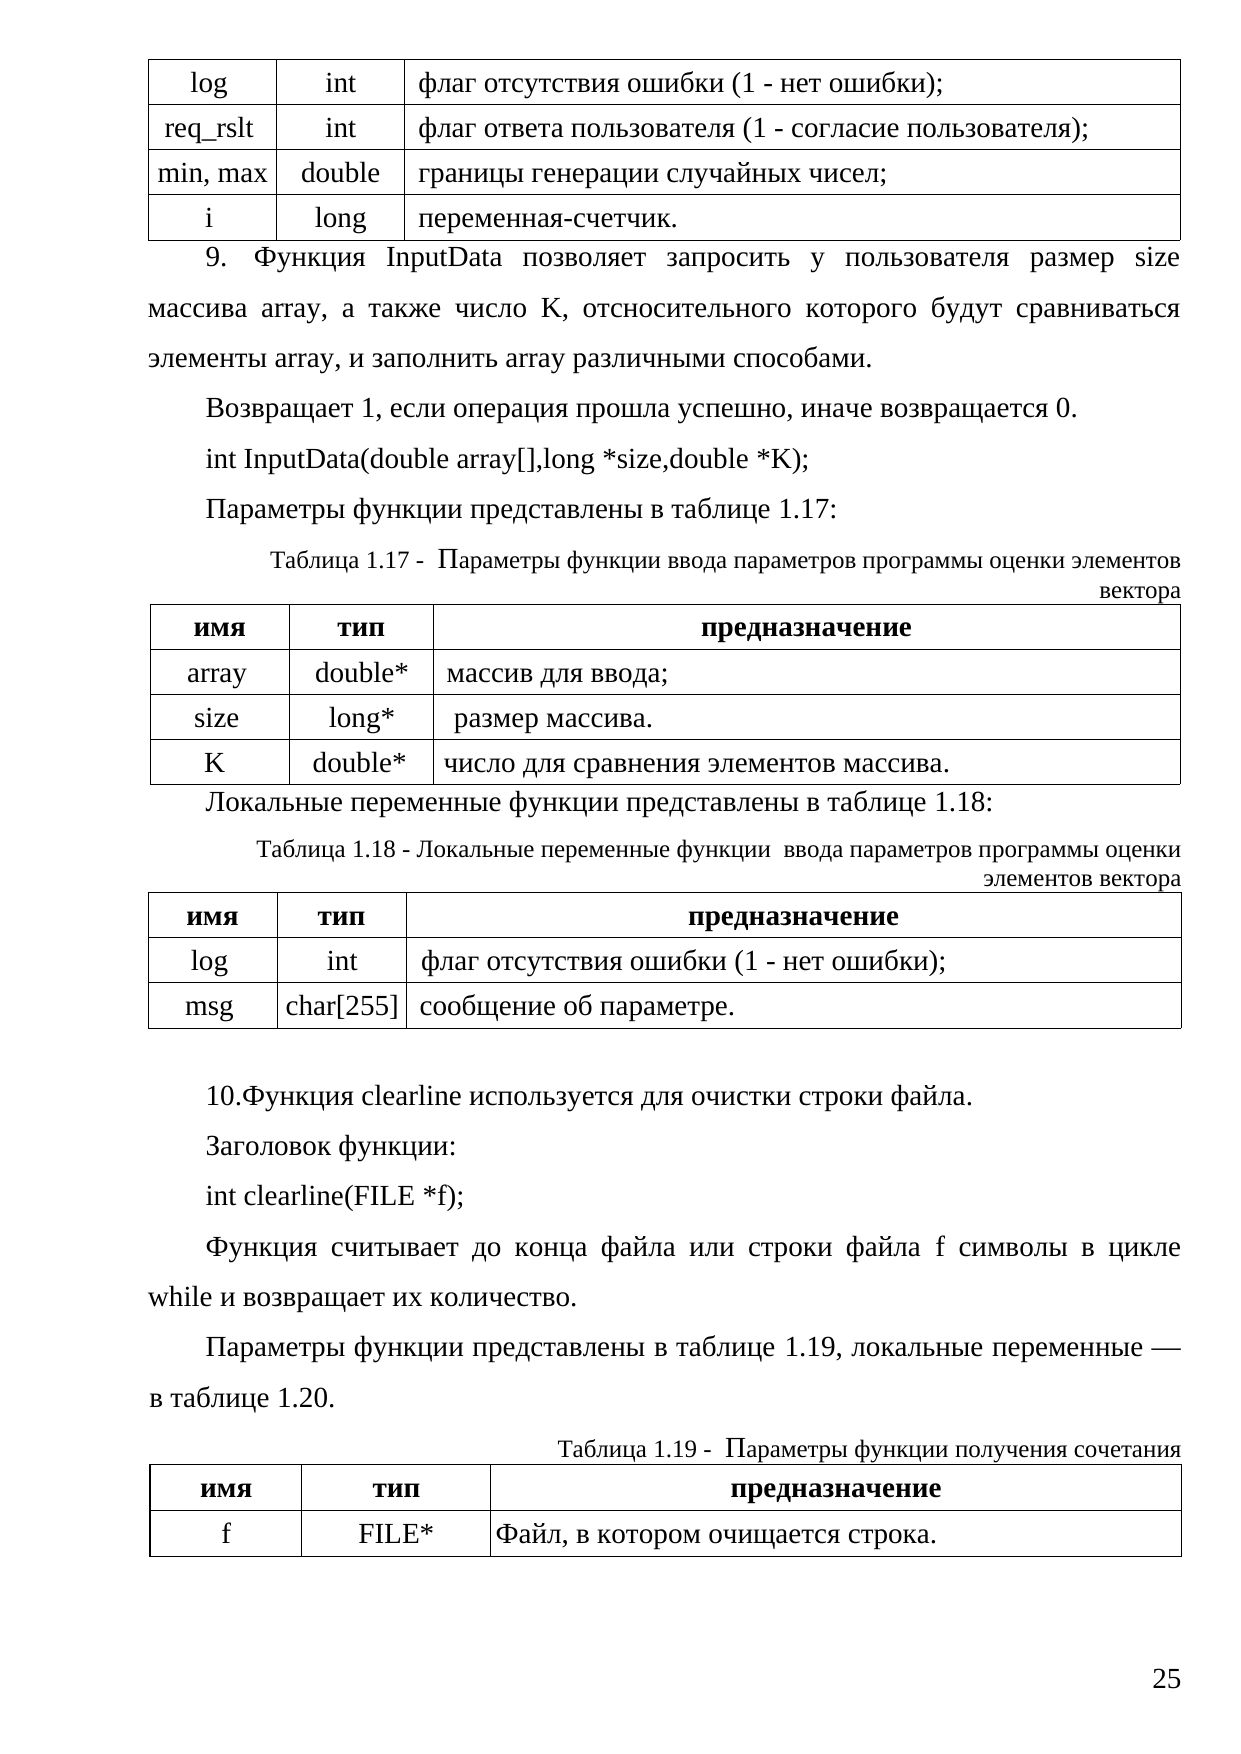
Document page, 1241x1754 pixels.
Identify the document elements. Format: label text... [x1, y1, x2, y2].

table_header предназначение [491, 1465, 1181, 1509]
table_cell K [151, 740, 289, 784]
text Таблица 1.17 - Параметры функции ввода параметров программы оценки элементов вектора [148, 541, 1181, 604]
table_cell int [278, 938, 406, 982]
table_cell double* [290, 650, 433, 694]
text Заголовок функции: [148, 1128, 1181, 1162]
table_cell double* [290, 740, 433, 784]
table_cell min, max [149, 150, 276, 194]
text Параметры функции представлены в таблице 1.17: [148, 491, 1181, 525]
table_cell long* [290, 695, 433, 739]
table_header предназначение [434, 605, 1180, 649]
table_cell FILE* [302, 1511, 490, 1556]
table_header тип [290, 605, 433, 649]
table_cell log [149, 938, 277, 982]
table_cell char[255] [278, 983, 406, 1027]
text int clearline(FILE *f); [148, 1178, 1181, 1212]
table_cell long [277, 195, 404, 239]
text Функция считывает до конца файла или строки файла f символы в цикле while и возвращает их количество. [148, 1229, 1181, 1313]
table_cell f [151, 1511, 301, 1556]
table_cell int [277, 105, 404, 149]
table_cell массив для ввода; [434, 650, 1180, 694]
table_cell размер массива. [434, 695, 1180, 739]
table_header имя [149, 893, 277, 937]
text Локальные переменные функции представлены в таблице 1.18: [148, 784, 1181, 818]
table_cell число для сравнения элементов массива. [434, 740, 1180, 784]
table_cell Файл, в котором очищается строка. [491, 1511, 1181, 1556]
table_cell array [151, 650, 289, 694]
table_cell сообщение об параметре. [407, 983, 1181, 1027]
table_header тип [302, 1465, 490, 1509]
table_cell флаг отсутствия ошибки (1 - нет ошибки); [407, 938, 1181, 982]
table_header имя [151, 605, 289, 649]
table_cell переменная-счетчик. [405, 195, 1180, 239]
table_cell log [149, 60, 276, 104]
table_cell int [277, 60, 404, 104]
text Таблица 1.19 - Параметры функции получения сочетания [148, 1430, 1181, 1463]
list Функция InputData позволяет запросить у пользователя размер size массива array, а также число K, отсносительного которого будут сравниваться элементы array, и заполнить array различными способами. [148, 239, 1181, 374]
table_cell флаг ответа пользователя (1 - согласие пользователя); [405, 105, 1180, 149]
table_cell границы генерации случайных чисел; [405, 150, 1180, 194]
table_header имя [151, 1465, 301, 1509]
table_header предназначение [407, 893, 1181, 937]
table_cell i [149, 195, 276, 239]
table_cell size [151, 695, 289, 739]
table_cell req_rslt [149, 105, 276, 149]
table_cell double [277, 150, 404, 194]
table_cell флаг отсутствия ошибки (1 - нет ошибки); [405, 60, 1180, 104]
text 10.Функция clearline используется для очистки строки файла. [148, 1078, 1181, 1111]
text Возвращает 1, если операция прошла успешно, иначе возвращается 0. [148, 391, 1181, 424]
table_cell msg [149, 983, 277, 1027]
text int InputData(double array[],long *size,double *K); [148, 441, 1181, 474]
text Параметры функции представлены в таблице 1.19, локальные переменные — в таблице 1.20. [149, 1329, 1181, 1413]
table_header тип [278, 893, 406, 937]
text Таблица 1.18 - Локальные переменные функции ввода параметров программы оценки элементов вектора [148, 834, 1181, 892]
